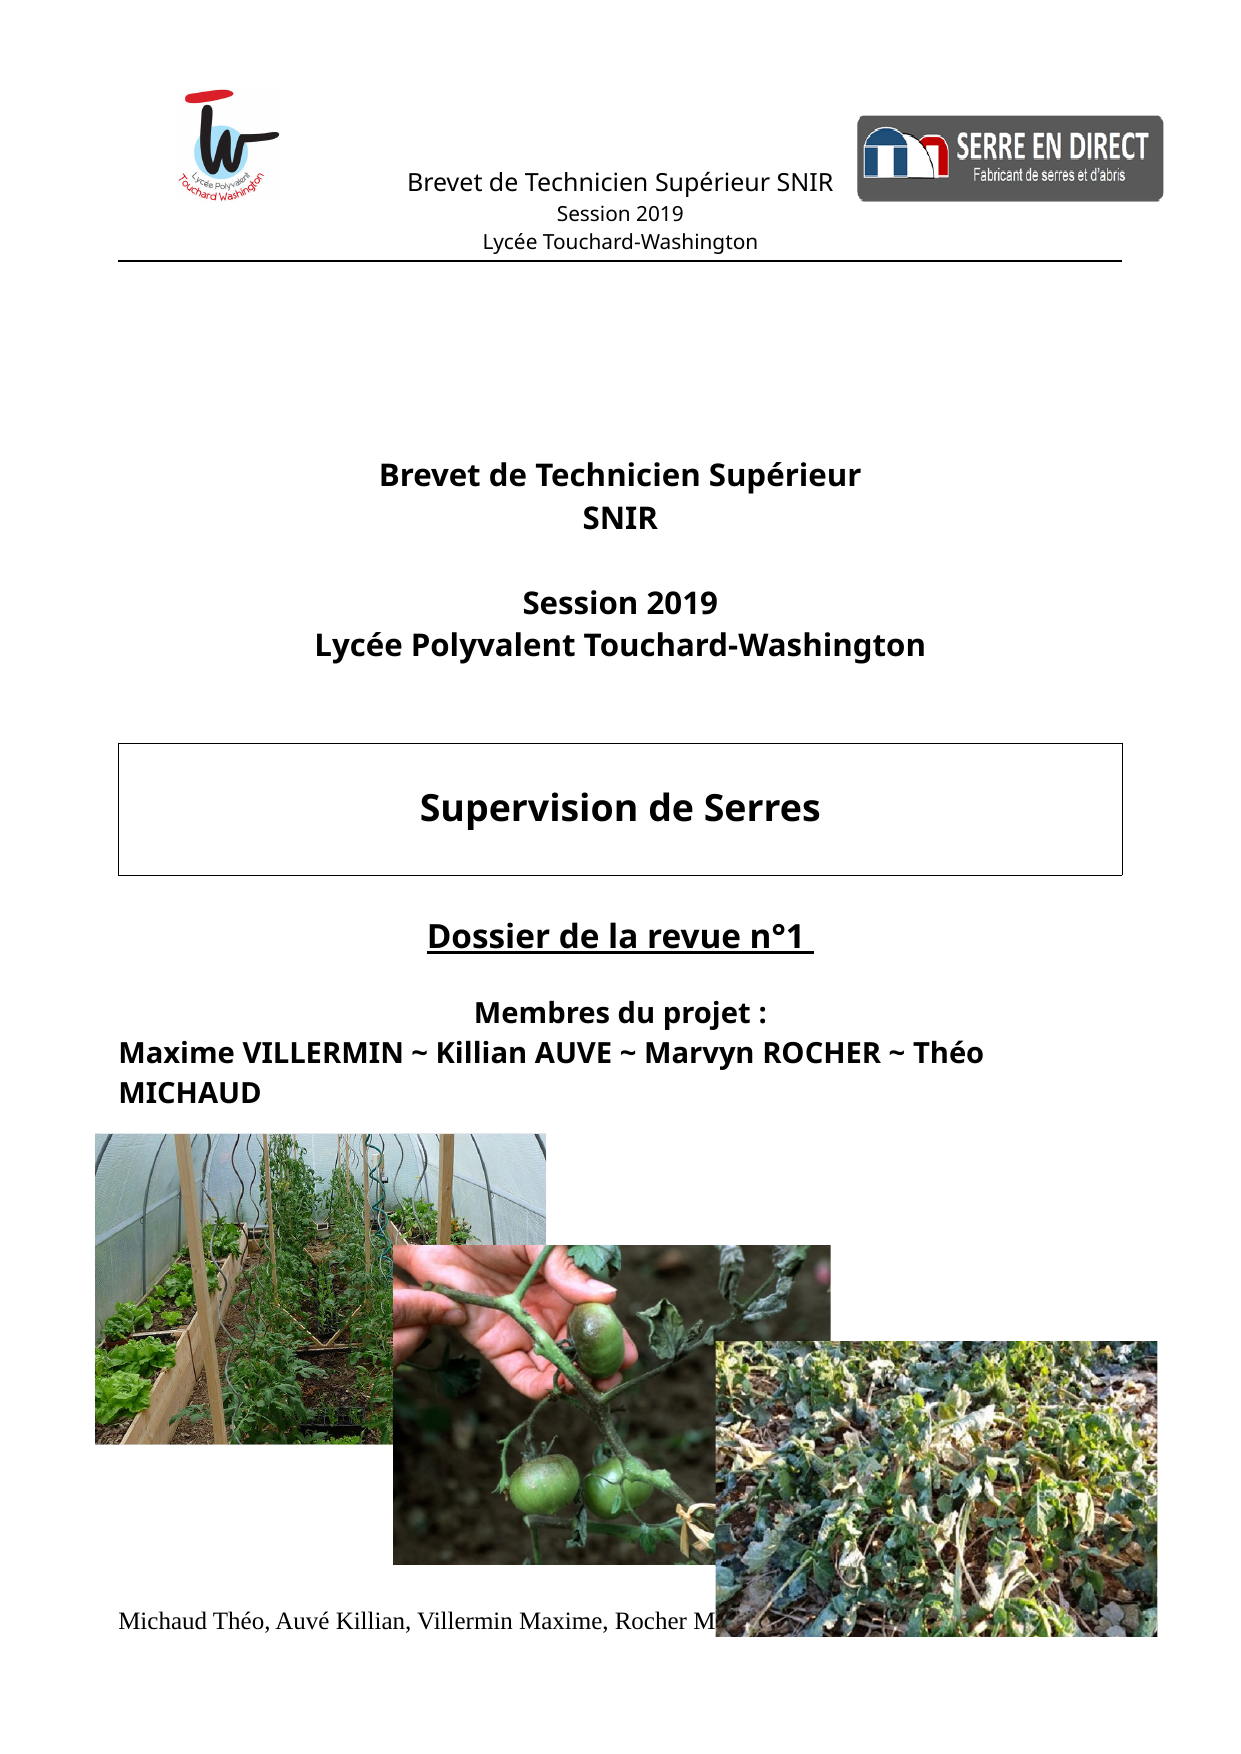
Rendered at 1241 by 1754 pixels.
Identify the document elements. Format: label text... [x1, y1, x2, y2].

text Brevet de Technicien Supérieur [118, 453, 1122, 496]
table_header Supervision de Serres [119, 744, 1122, 875]
text Session 2019 [118, 581, 1122, 623]
picture [852, 113, 1167, 206]
text Dossier de la revue n°1 [118, 913, 1122, 958]
text Membres du projet : [118, 993, 1122, 1032]
text SNIR [118, 496, 1122, 538]
text Lycée Polyvalent Touchard-Washington [118, 623, 1122, 666]
text Maxime VILLERMIN ~ Killian AUVE ~ Marvyn ROCHER ~ Théo MICHAUD [118, 1032, 1122, 1112]
picture [176, 86, 281, 203]
picture [94, 1133, 1158, 1637]
